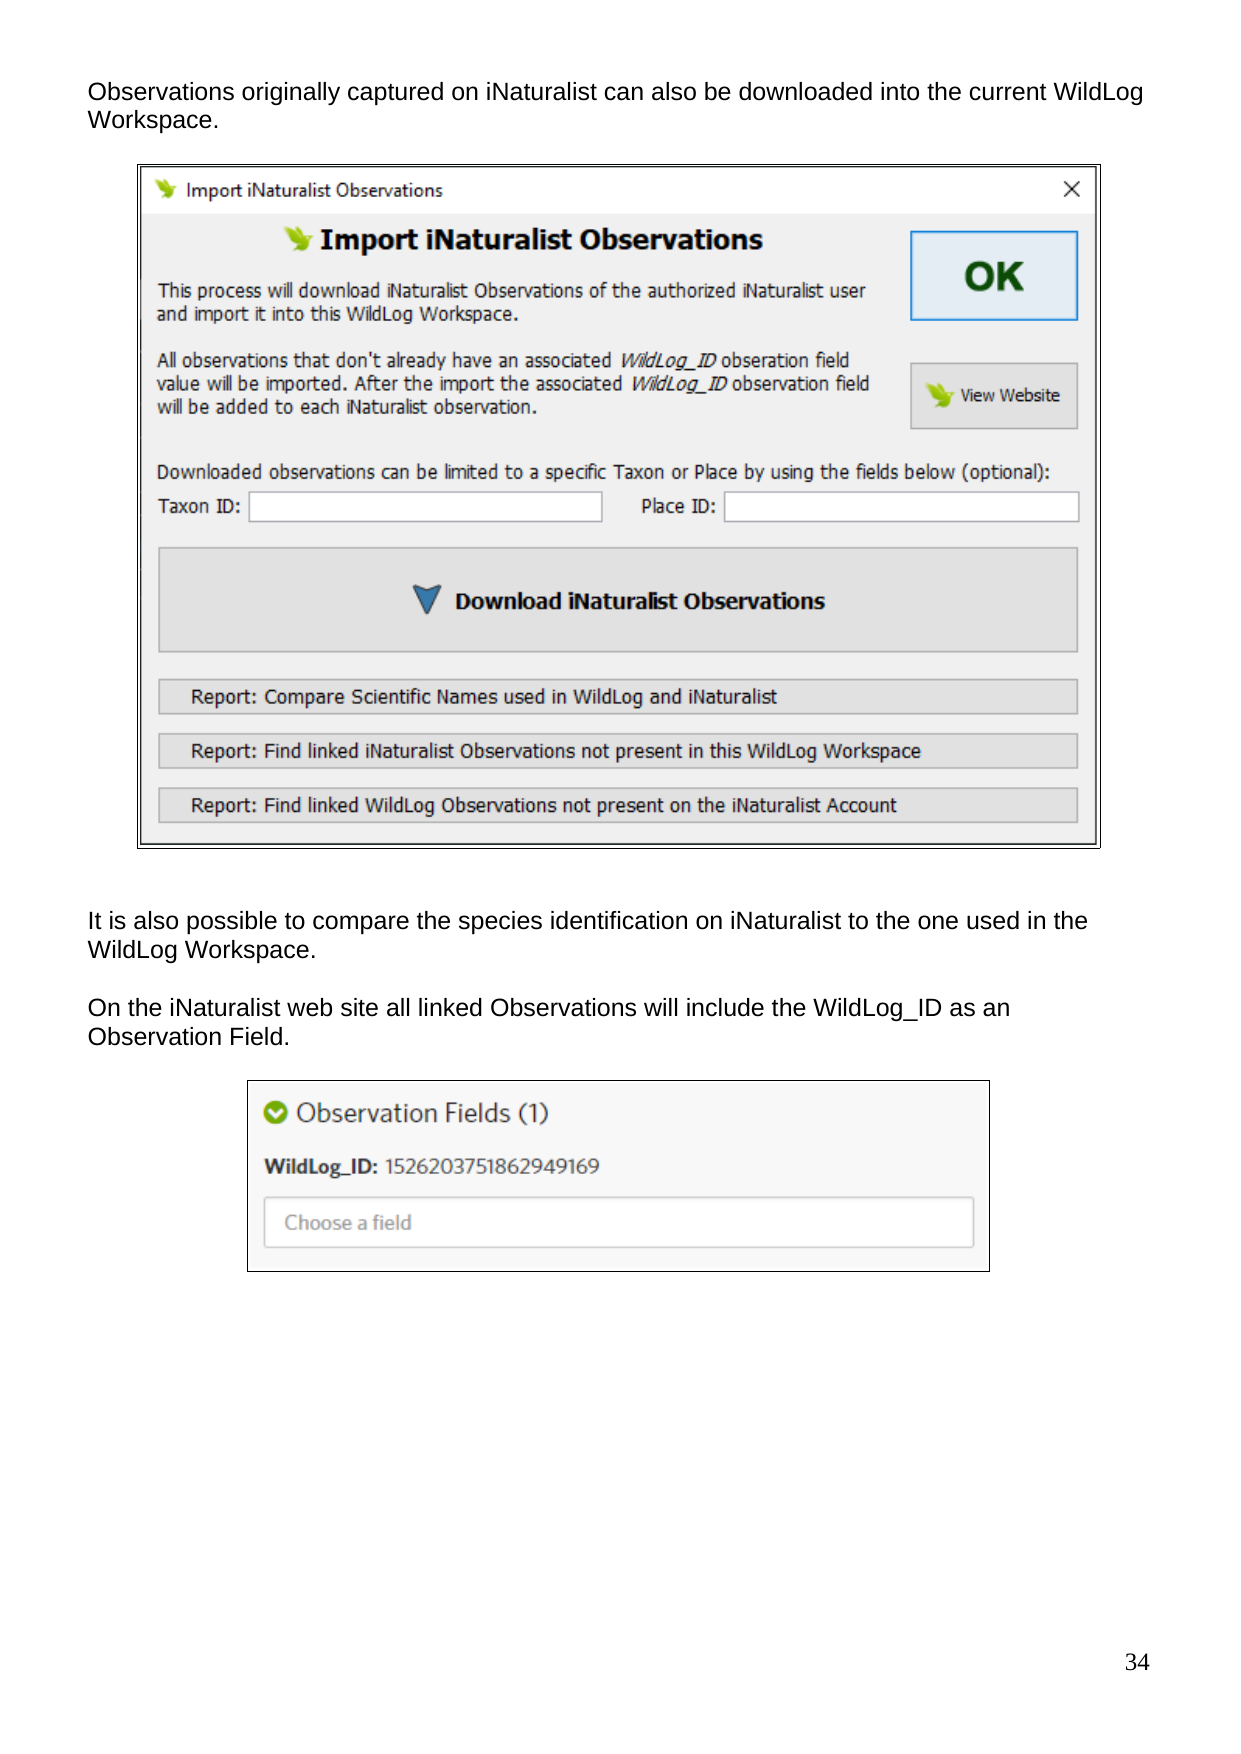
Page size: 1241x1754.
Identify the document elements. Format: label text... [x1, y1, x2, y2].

text It is also possible to compare the species identification on iNaturalist to the one used in the WildLog Workspace. [87, 906, 1149, 964]
text On the iNaturalist web site all linked Observations will include the WildLog_ID as an Observation Field. [87, 993, 1149, 1051]
picture [250, 1083, 987, 1268]
text Observations originally captured on iNaturalist can also be downloaded into the current WildLog Workspace. [87, 77, 1149, 134]
picture [140, 166, 1097, 845]
